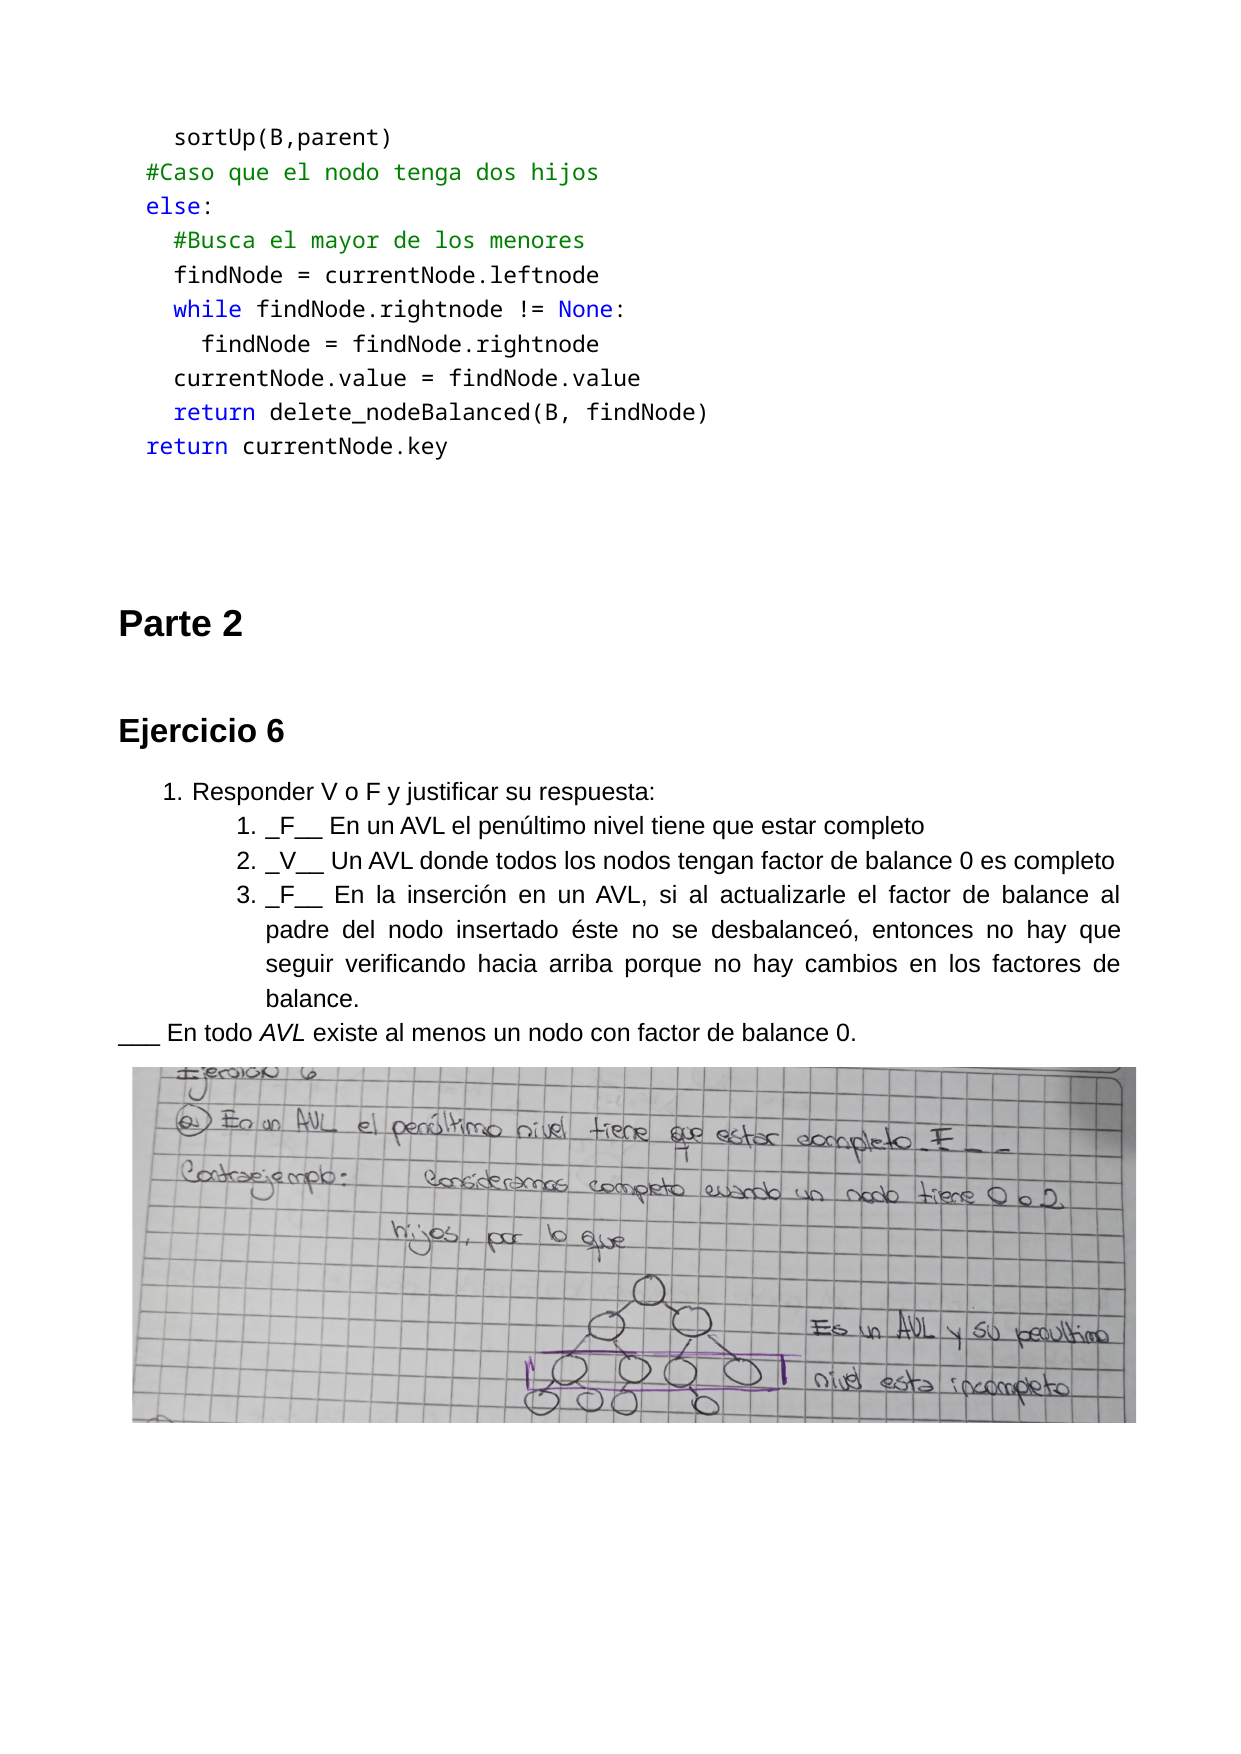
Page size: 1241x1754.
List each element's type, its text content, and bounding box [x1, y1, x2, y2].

text findNode = currentNode.leftnode [118, 256, 1122, 290]
text findNode = findNode.rightnode [118, 324, 1122, 359]
text sortUp(B,parent) [118, 118, 1122, 152]
list _F__ En la inserción en un AVL, si al actualizarle el factor de balance al padre del nodo insertado éste no se desbalanceó, entonces no hay que seguir verificando hacia arriba porque no hay cambios en los factores de balance. [236, 880, 1122, 1012]
text #Busca el mayor de los menores [118, 221, 1122, 256]
text else: [118, 187, 1122, 221]
list Responder V o F y justificar su respuesta: [162, 777, 1122, 805]
text currentNode.value = findNode.value [118, 359, 1122, 393]
text return currentNode.key [118, 427, 1122, 462]
list _F__ En un AVL el penúltimo nivel tiene que estar completo [236, 811, 1122, 840]
picture [132, 1067, 1137, 1423]
text return delete_nodeBalanced(B, findNode) [118, 393, 1122, 427]
list _V__ Un AVL donde todos los nodos tengan factor de balance 0 es completo [236, 846, 1122, 874]
subtitle Ejercicio 6 [118, 711, 1122, 749]
subtitle Parte 2 [118, 602, 1122, 645]
text while findNode.rightnode != None: [118, 290, 1122, 324]
text #Caso que el nodo tenga dos hijos [118, 152, 1122, 187]
text ___ En todo AVL existe al menos un nodo con factor de balance 0. [118, 1018, 1122, 1047]
